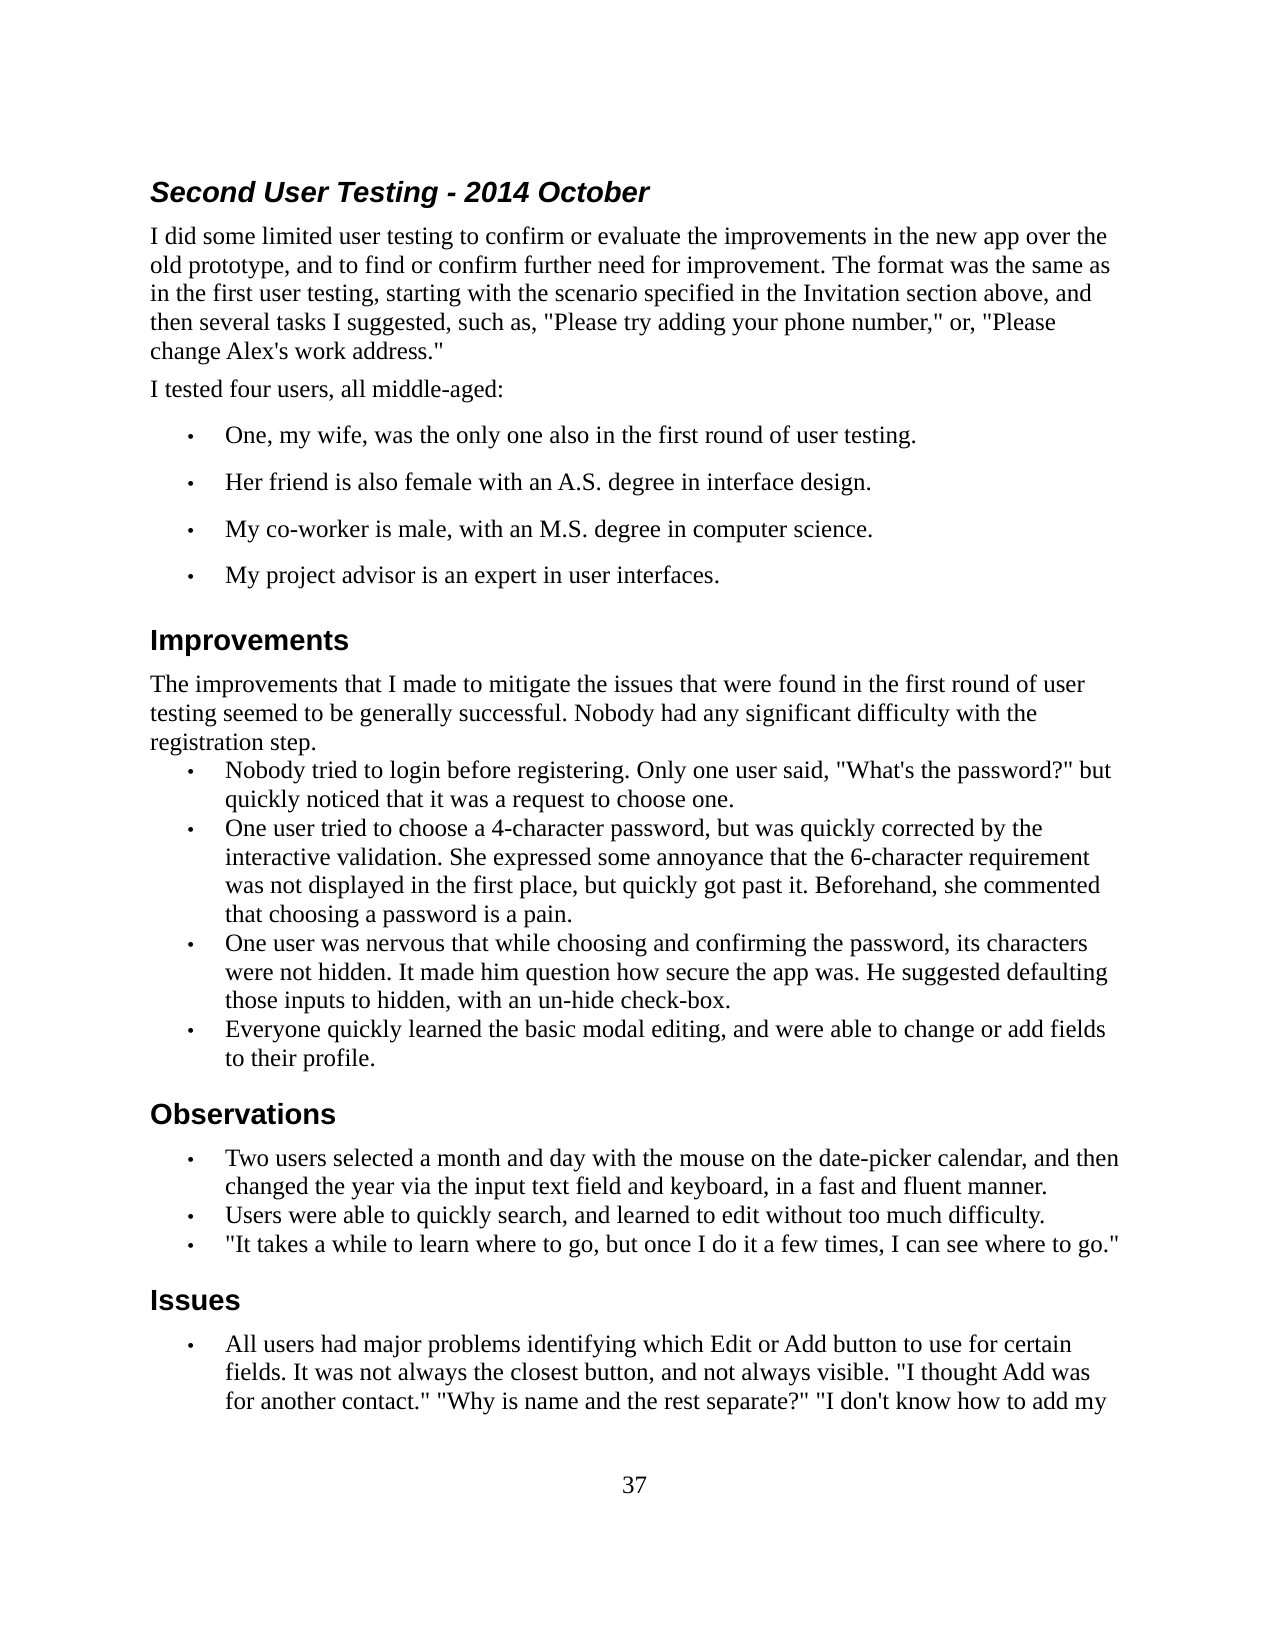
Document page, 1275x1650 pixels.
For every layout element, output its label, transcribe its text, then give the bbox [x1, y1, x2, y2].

list One user was nervous that while choosing and confirming the password, its characters were not hidden. It made him question how secure the app was. He suggested defaulting those inputs to hidden, with an un-hide check-box. [187, 928, 1125, 1014]
subtitle Improvements [150, 623, 1125, 657]
list Everyone quickly learned the basic modal editing, and were able to change or add fields to their profile. [187, 1014, 1125, 1072]
text I did some limited user testing to confirm or evaluate the improvements in the new app over the old prototype, and to find or confirm further need for improvement. The format was the same as in the first user testing, starting with the scenario specified in the Invitation section above, and then several tasks I suggested, such as, "Please try adding your phone number," or, "Please change Alex's work address." [150, 221, 1125, 365]
list "It takes a while to learn where to go, but once I do it a few times, I can see where to go." [187, 1229, 1125, 1258]
subtitle Observations [150, 1097, 1125, 1130]
list Nobody tried to login before registering. Only one user said, "What's the password?" but quickly noticed that it was a request to choose one. [187, 755, 1125, 813]
list One, my wife, was the only one also in the first round of user testing. [187, 420, 1125, 449]
list One user tried to choose a 4-character password, but was quickly corrected by the interactive validation. She expressed some annoyance that the 6-character requirement was not displayed in the first place, but quickly got past it. Beforehand, she commented that choosing a password is a pain. [187, 813, 1125, 928]
list Users were able to quickly search, and learned to edit without too much difficulty. [187, 1200, 1125, 1229]
subtitle Second User Testing - 2014 October [150, 175, 1125, 208]
list Her friend is also female with an A.S. degree in interface design. [187, 467, 1125, 496]
subtitle Issues [150, 1283, 1125, 1316]
text I tested four users, all middle-aged: [150, 374, 1125, 402]
list My co-worker is male, with an M.S. degree in computer science. [187, 514, 1125, 542]
list All users had major problems identifying which Edit or Add button to use for certain fields. It was not always the closest button, and not always visible. "I thought Add was for another contact." "Why is name and the rest separate?" "I don't know how to add my [187, 1329, 1125, 1415]
text The improvements that I made to mitigate the issues that were found in the first round of user testing seemed to be generally successful. Nobody had any significant difficulty with the registration step. [150, 669, 1125, 755]
list Two users selected a month and day with the mouse on the date-picker calendar, and then changed the year via the input text field and keyboard, in a fast and fluent manner. [187, 1143, 1125, 1200]
list My project advisor is an expert in user interfaces. [187, 560, 1125, 589]
